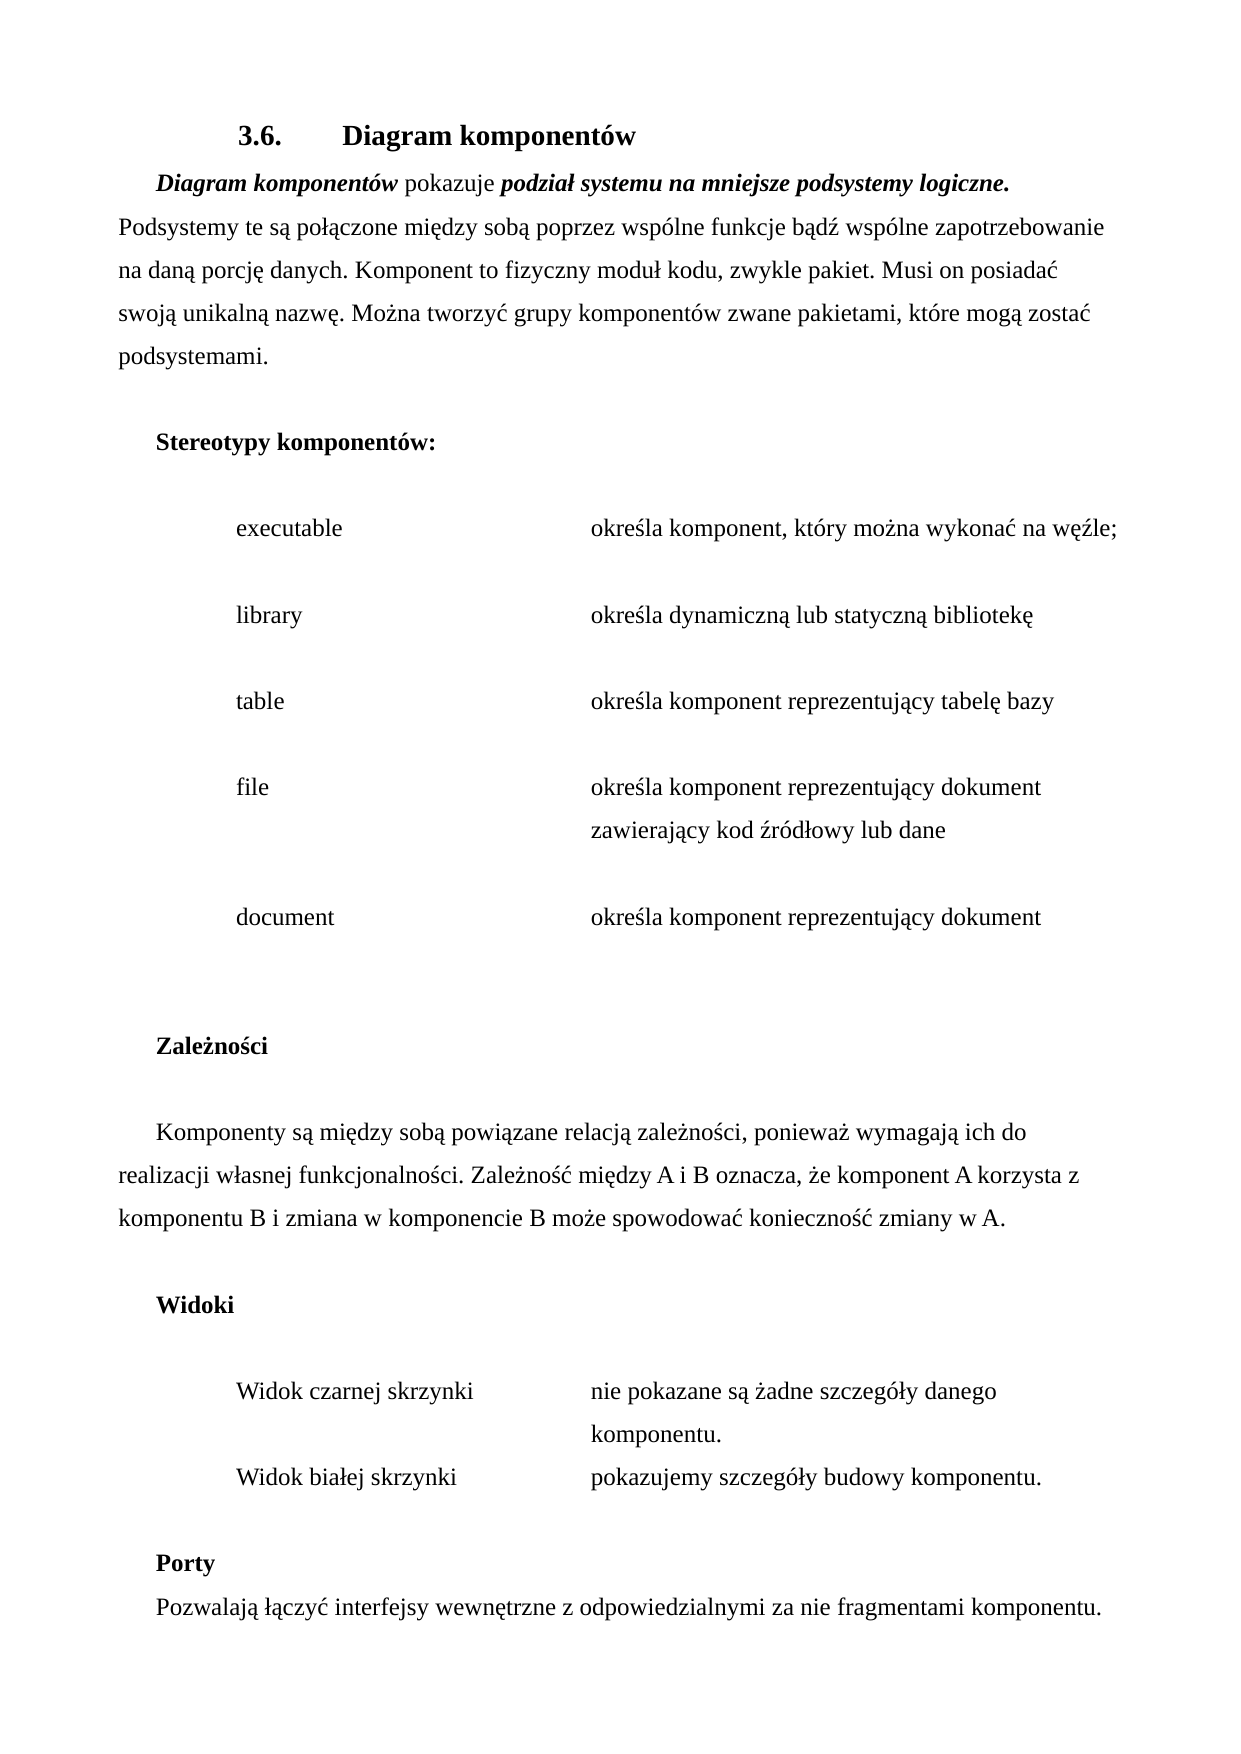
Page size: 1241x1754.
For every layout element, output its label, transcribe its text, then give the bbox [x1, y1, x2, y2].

text Pozwalają łączyć interfejsy wewnętrzne z odpowiedzialnymi za nie fragmentami komponentu. [118, 1592, 1122, 1620]
text Widok białej skrzynki pokazujemy szczegóły budowy komponentu. [118, 1462, 1122, 1491]
text Widoki [118, 1290, 1122, 1318]
text document określa komponent reprezentujący dokument [118, 902, 1122, 930]
text Widok czarnej skrzynki nie pokazane są żadne szczegóły danego komponentu. [118, 1376, 1122, 1448]
text Stereotypy komponentów: [118, 427, 1122, 456]
text table określa komponent reprezentujący tabelę bazy [118, 686, 1122, 715]
list Diagram komponentów [231, 118, 1122, 152]
text file określa komponent reprezentujący dokument zawierający kod źródłowy lub dane [118, 772, 1122, 844]
text executable określa komponent, który można wykonać na węźle; [118, 513, 1122, 542]
text library określa dynamiczną lub statyczną bibliotekę [118, 600, 1122, 628]
text Diagram komponentów pokazuje podział systemu na mniejsze podsystemy logiczne. Podsystemy te są połączone między sobą poprzez wspólne funkcje bądź wspólne zapotrzebowanie na daną porcję danych. Komponent to fizyczny moduł kodu, zwykle pakiet. Musi on posiadać swoją unikalną nazwę. Można tworzyć grupy komponentów zwane pakietami, które mogą zostać podsystemami. [118, 168, 1122, 370]
text Porty [118, 1548, 1122, 1577]
text Komponenty są między sobą powiązane relacją zależności, ponieważ wymagają ich do realizacji własnej funkcjonalności. Zależność między A i B oznacza, że komponent A korzysta z komponentu B i zmiana w komponencie B może spowodować konieczność zmiany w A. [118, 1117, 1122, 1232]
text Zależności [118, 1031, 1122, 1060]
